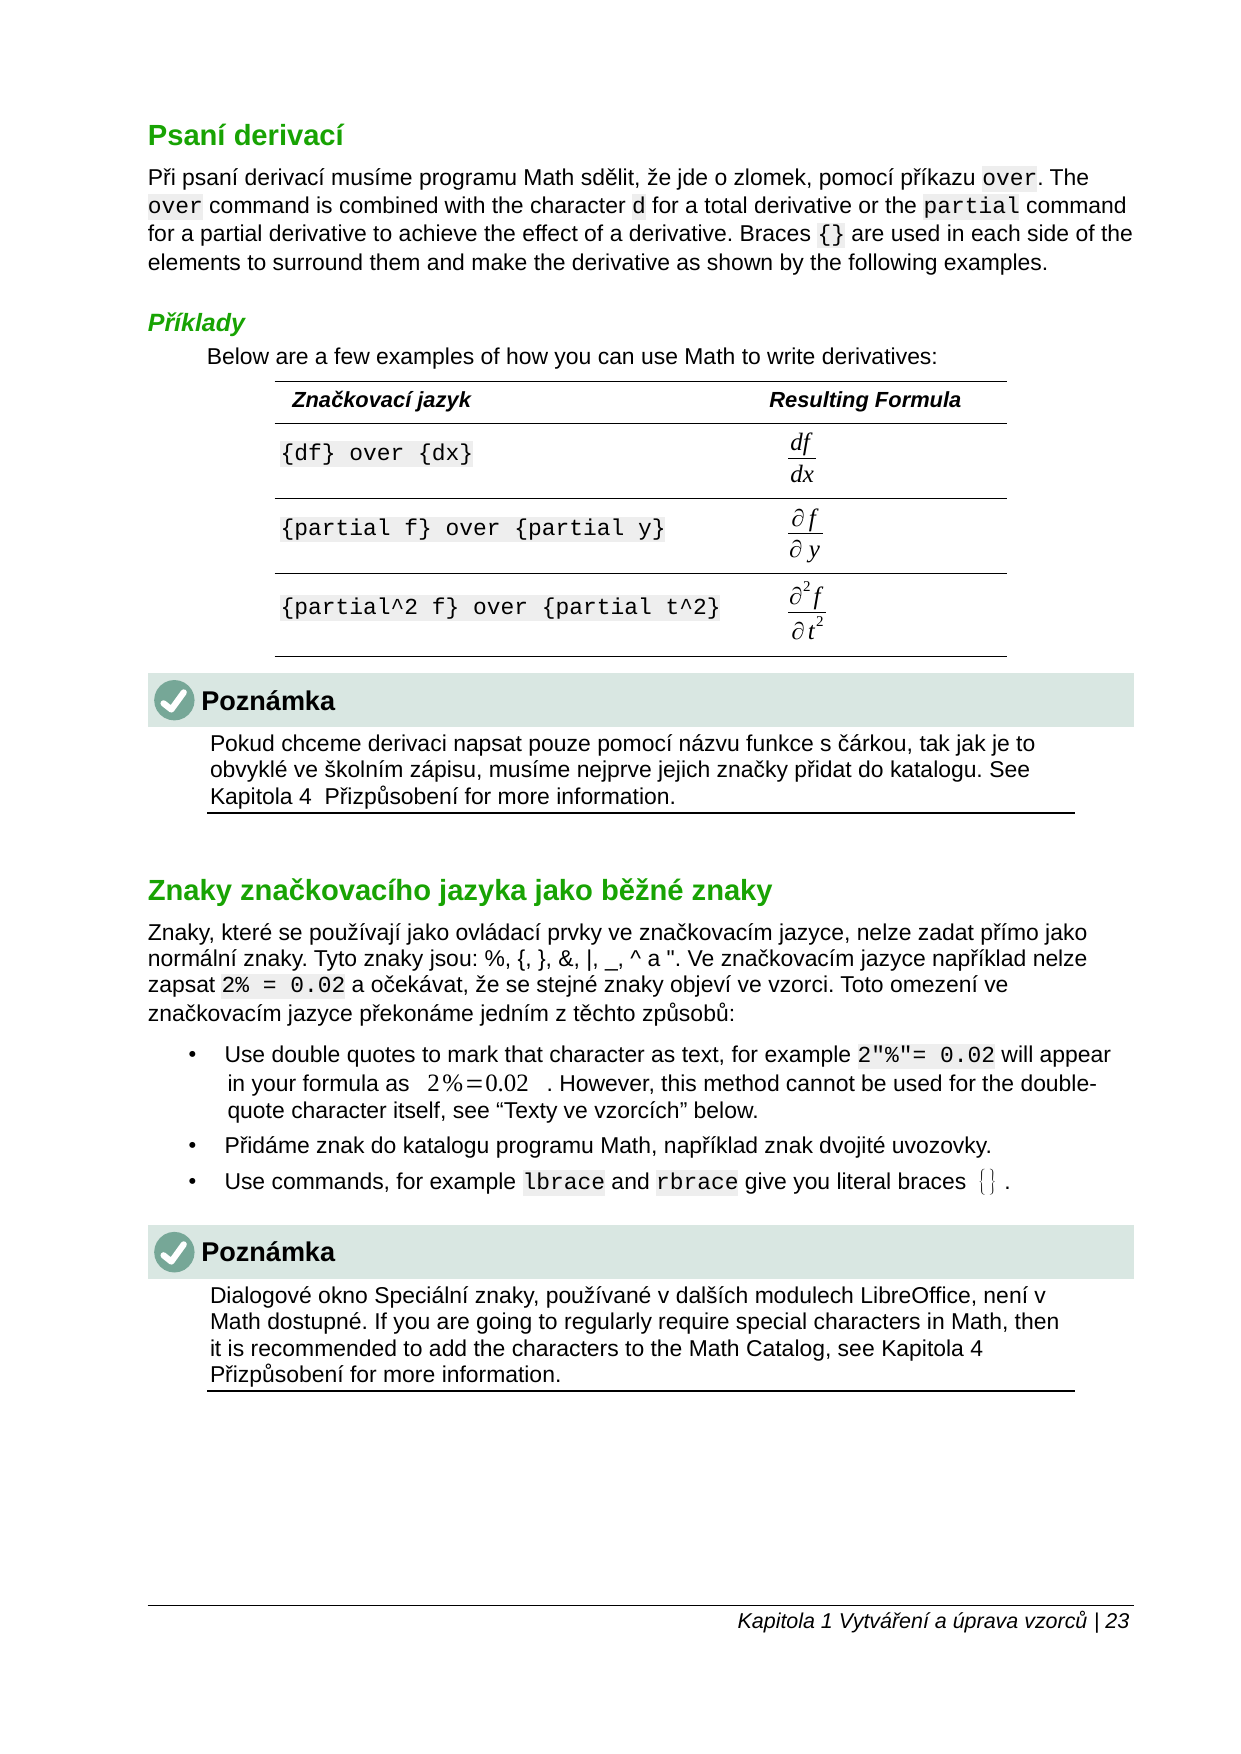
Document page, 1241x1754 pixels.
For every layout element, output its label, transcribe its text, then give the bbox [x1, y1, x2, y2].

list Use commands, for example lbrace and rbrace give you literal braces . [185, 1165, 1134, 1199]
table_cell {partial f} over {partial y} [275, 499, 752, 573]
text Below are a few examples of how you can use Math to write derivatives: [207, 343, 1134, 369]
table_cell {partial^2 f} over {partial t^2} [275, 574, 752, 656]
list Use double quotes to mark that character as text, for example 2"%"= 0.02 will appear in your formula as. However, this method cannot be used for the double-quote character itself, see “Text in formulas” below. [185, 1038, 1134, 1123]
text Dialogové okno Speciální znaky, používané v dalších modulech LibreOffice, není v Math dostupné. If you are going to regularly require special characters in Math, then it is recommended to add the characters to the Math Catalog, see Chapter 4 Customization for more information. [207, 1279, 1075, 1390]
list Přidáme znak do katalogu programu Math, například znak dvojité uvozovky. [185, 1129, 1134, 1159]
text Při psaní derivací musíme programu Math sdělit, že jde o zlomek, pomocí příkazu over. The over command is combined with the character d for a total derivative or the partial command for a partial derivative to achieve the effect of a derivative. Braces {} are used in each side of the elements to surround them and make the derivative as shown by the following examples. [148, 163, 1134, 275]
table_cell [752, 424, 1007, 498]
subtitle Příklady [148, 308, 1134, 337]
text Pokud chceme derivaci napsat pouze pomocí názvu funkce s čárkou, tak jak je to obvyklé ve školním zápisu, musíme nejprve jejich značky přidat do katalogu. See Chapter 4 Customization for more information. [207, 727, 1075, 812]
subtitle Poznámka [148, 1225, 1134, 1279]
text Znaky, které se používají jako ovládací prvky ve značkovacím jazyce, nelze zadat přímo jako normální znaky. Tyto znaky jsou: %, {, }, &, |, _, ^ a ". Ve značkovacím jazyce například nelze zapsat 2% = 0.02 a očekávat, že se stejné znaky objeví ve vzorci. Toto omezení ve značkovacím jazyce překonáme jedním z těchto způsobů: [148, 918, 1134, 1026]
table_cell {df} over {dx} [275, 424, 752, 498]
table_header Značkovací jazyk [275, 382, 752, 423]
table_header Resulting Formula [752, 382, 1007, 423]
subtitle Poznámka [148, 673, 1134, 727]
table_cell [752, 574, 1007, 656]
table_cell [752, 499, 1007, 573]
subtitle Znaky značkovacího jazyka jako běžné znaky [148, 873, 1134, 907]
subtitle Psaní derivací [148, 118, 1134, 152]
